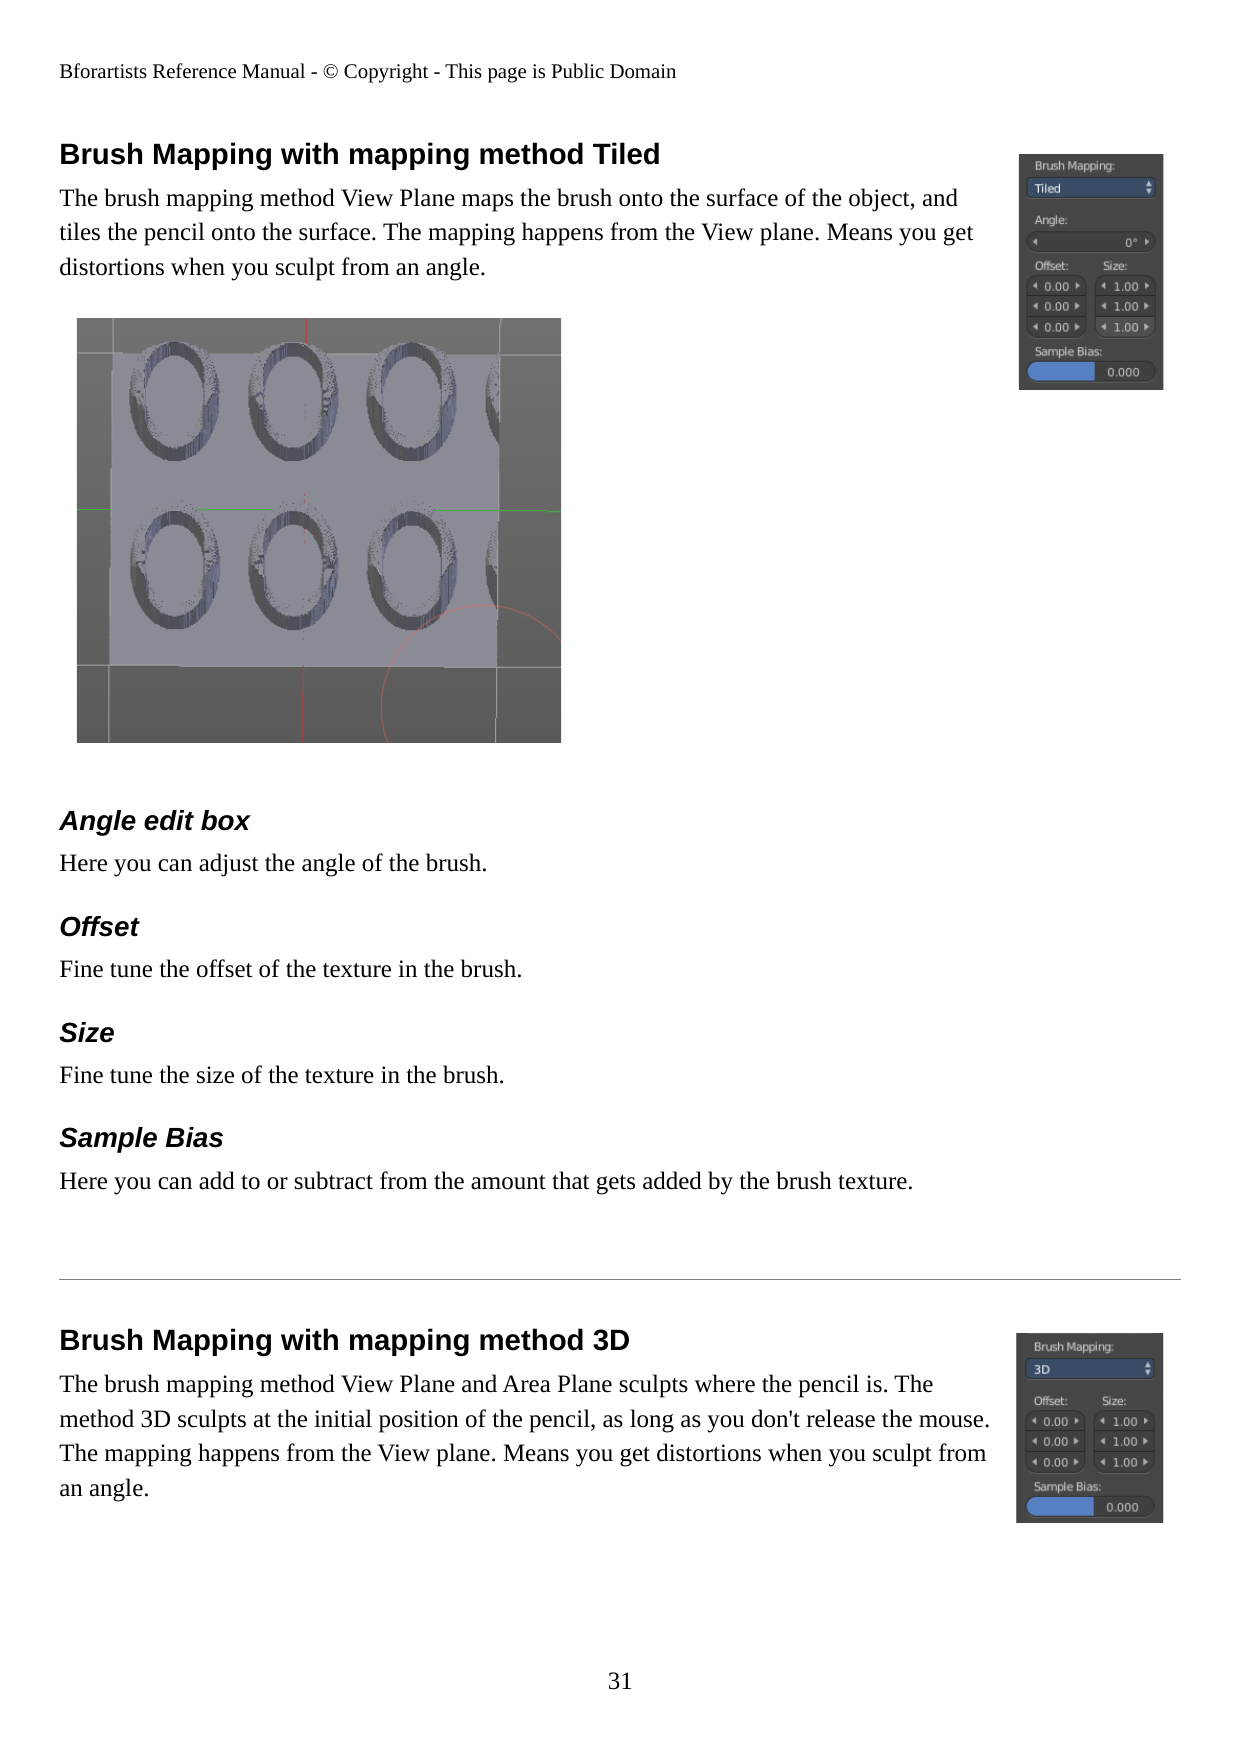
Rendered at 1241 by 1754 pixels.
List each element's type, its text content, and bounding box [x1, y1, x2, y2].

subtitle Size [59, 1016, 1181, 1048]
text The brush mapping method View Plane maps the brush onto the surface of the object, and tiles the pencil onto the surface. The mapping happens from the View plane. Means you get distortions when you sculpt from an angle. [59, 183, 1018, 281]
text The brush mapping method View Plane and Area Plane sculpts where the pencil is. The method 3D sculpts at the initial position of the pencil, as long as you don't release the mouse. The mapping happens from the View plane. Means you get distortions when you sculpt from an angle. [59, 1369, 1016, 1502]
text Fine tune the size of the texture in the brush. [59, 1060, 1181, 1089]
text Here you can add to or subtract from the amount that gets added by the brush texture. [59, 1166, 1181, 1195]
subtitle Angle edit box [59, 804, 1181, 836]
subtitle Brush Mapping with mapping method Tiled [59, 137, 1181, 170]
subtitle Brush Mapping with mapping method 3D [59, 1323, 1181, 1357]
picture [1016, 1333, 1164, 1523]
picture [1018, 154, 1164, 390]
text Fine tune the offset of the texture in the brush. [59, 954, 1181, 983]
subtitle Sample Bias [59, 1122, 1181, 1154]
picture [76, 318, 562, 743]
subtitle Offset [59, 910, 1181, 942]
text Here you can adjust the angle of the brush. [59, 848, 1181, 877]
